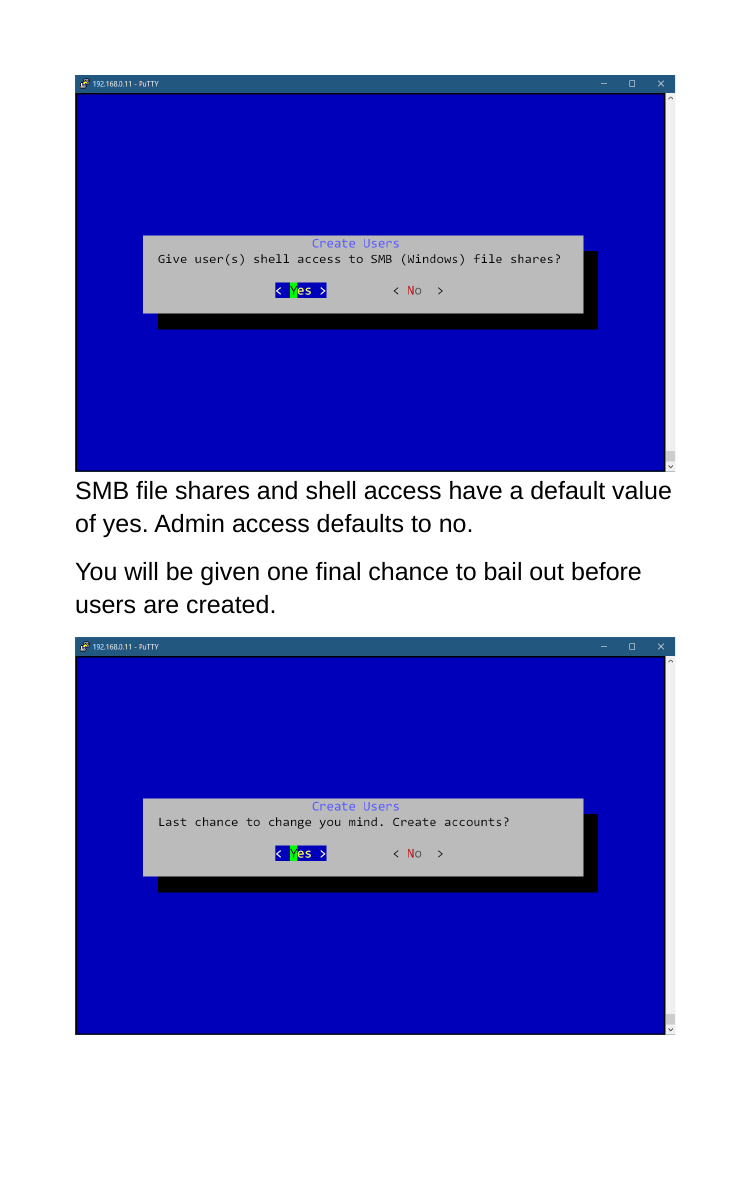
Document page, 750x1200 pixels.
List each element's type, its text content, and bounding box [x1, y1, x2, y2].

picture [75, 75, 675, 472]
picture [75, 637, 675, 1035]
text You will be given one final chance to bail out before users are created. [75, 557, 675, 618]
text SMB file shares and shell access have a default value of yes. Admin access defaults to no. [75, 472, 675, 538]
